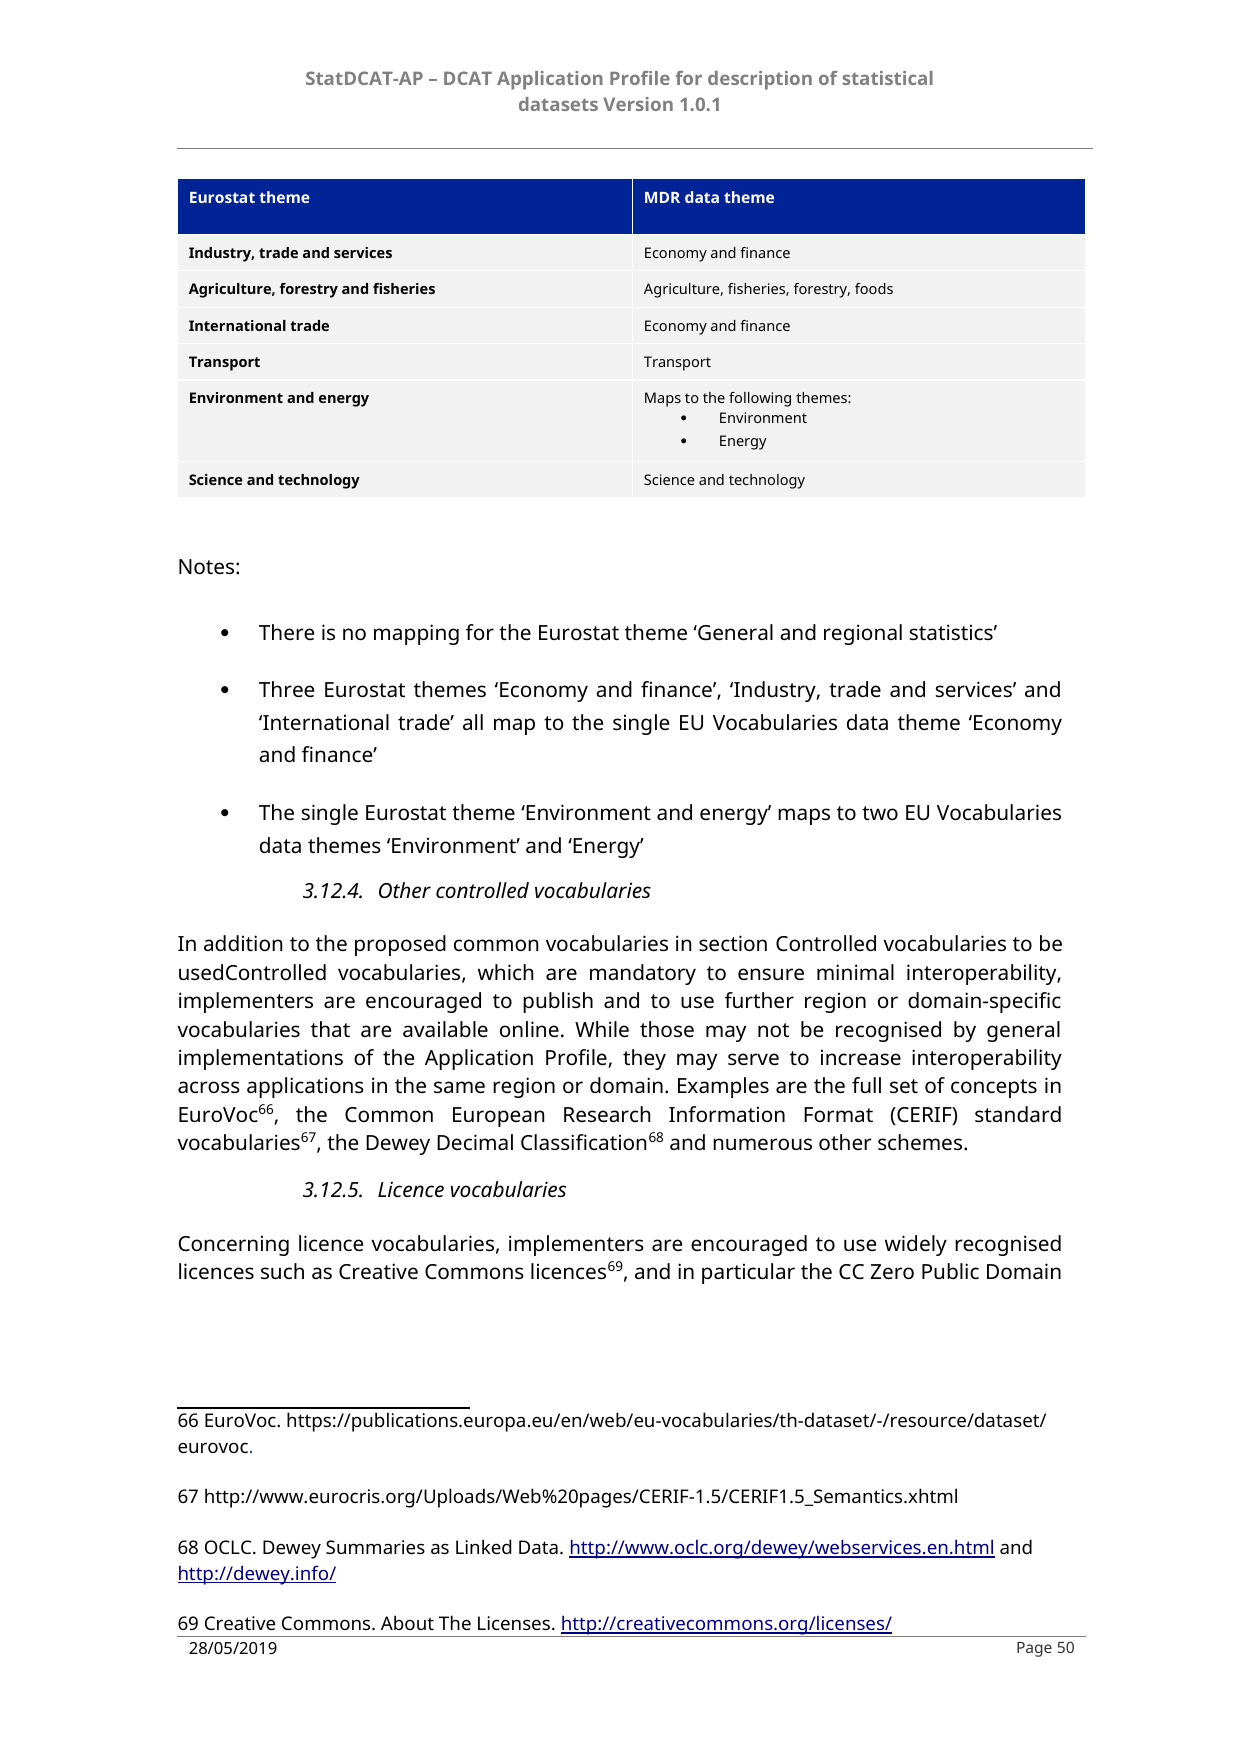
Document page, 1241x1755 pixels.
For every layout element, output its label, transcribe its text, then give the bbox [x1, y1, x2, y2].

text OCLC. Dewey Summaries as Linked Data. http://www.oclc.org/dewey/webservices.en.html and http://dewey.info/ [177, 1534, 1063, 1585]
table_cell Science and technology [633, 462, 1085, 497]
table_cell Transport [633, 344, 1085, 379]
table_cell Agriculture, forestry and fisheries [178, 271, 632, 307]
table_cell Agriculture, fisheries, forestry, foods [633, 271, 1085, 307]
table_cell Environment and energy [178, 381, 632, 461]
table_header MDR data theme [633, 179, 1085, 234]
table_cell International trade [178, 308, 632, 343]
text EuroVoc. https://publications.europa.eu/en/web/eu-vocabularies/th-dataset/-/resource/dataset/eurovoc. [177, 1408, 1063, 1459]
table_cell Economy and finance [633, 308, 1085, 343]
list The single Eurostat theme ‘Environment and energy’ maps to two EU Vocabularies data themes ‘Environment’ and ‘Energy’ [221, 798, 1063, 859]
list There is no mapping for the Eurostat theme ‘General and regional statistics’ [221, 618, 1063, 646]
text http://www.eurocris.org/Uploads/Web%20pages/CERIF-1.5/CERIF1.5_Semantics.xhtml [177, 1484, 1063, 1509]
table_cell Economy and finance [633, 235, 1085, 270]
text Notes: [177, 552, 1063, 580]
text Concerning licence vocabularies, implementers are encouraged to use widely recognised licences such as Creative Commons licences, and in particular the CC Zero Public Domain Dedication, the Open Data Commons Public Domain Dedication and License (PDDL), the ISA Open Metadata Licence, the European Union Public Licence (EUPL) or an open government licence such as the UK Open Government Licence. [177, 1229, 1063, 1286]
subtitle Other controlled vocabularies [302, 876, 1063, 904]
table_cell Maps to the following themes: Environment Energy [633, 381, 1085, 461]
subtitle Licence vocabularies [302, 1176, 1063, 1204]
table_cell Transport [178, 344, 632, 379]
table_header Eurostat theme [178, 179, 632, 234]
list Three Eurostat themes ‘Economy and finance’, ‘Industry, trade and services’ and ‘International trade’ all map to the single EU Vocabularies data theme ‘Economy and finance’ [221, 675, 1063, 769]
text In addition to the proposed common vocabularies in section 6.8.26.8.2, which are mandatory to ensure minimal interoperability, implementers are encouraged to publish and to use further region or domain-specific vocabularies that are available online. While those may not be recognised by general implementations of the Application Profile, they may serve to increase interoperability across applications in the same region or domain. Examples are the full set of concepts in EuroVoc, the Common European Research Information Format (CERIF) standard vocabularies, the Dewey Decimal Classification and numerous other schemes. [177, 929, 1063, 1157]
text Creative Commons. About The Licenses. http://creativecommons.org/licenses/ [177, 1610, 1063, 1636]
table_cell Science and technology [178, 462, 632, 497]
table_cell Industry, trade and services [178, 235, 632, 270]
